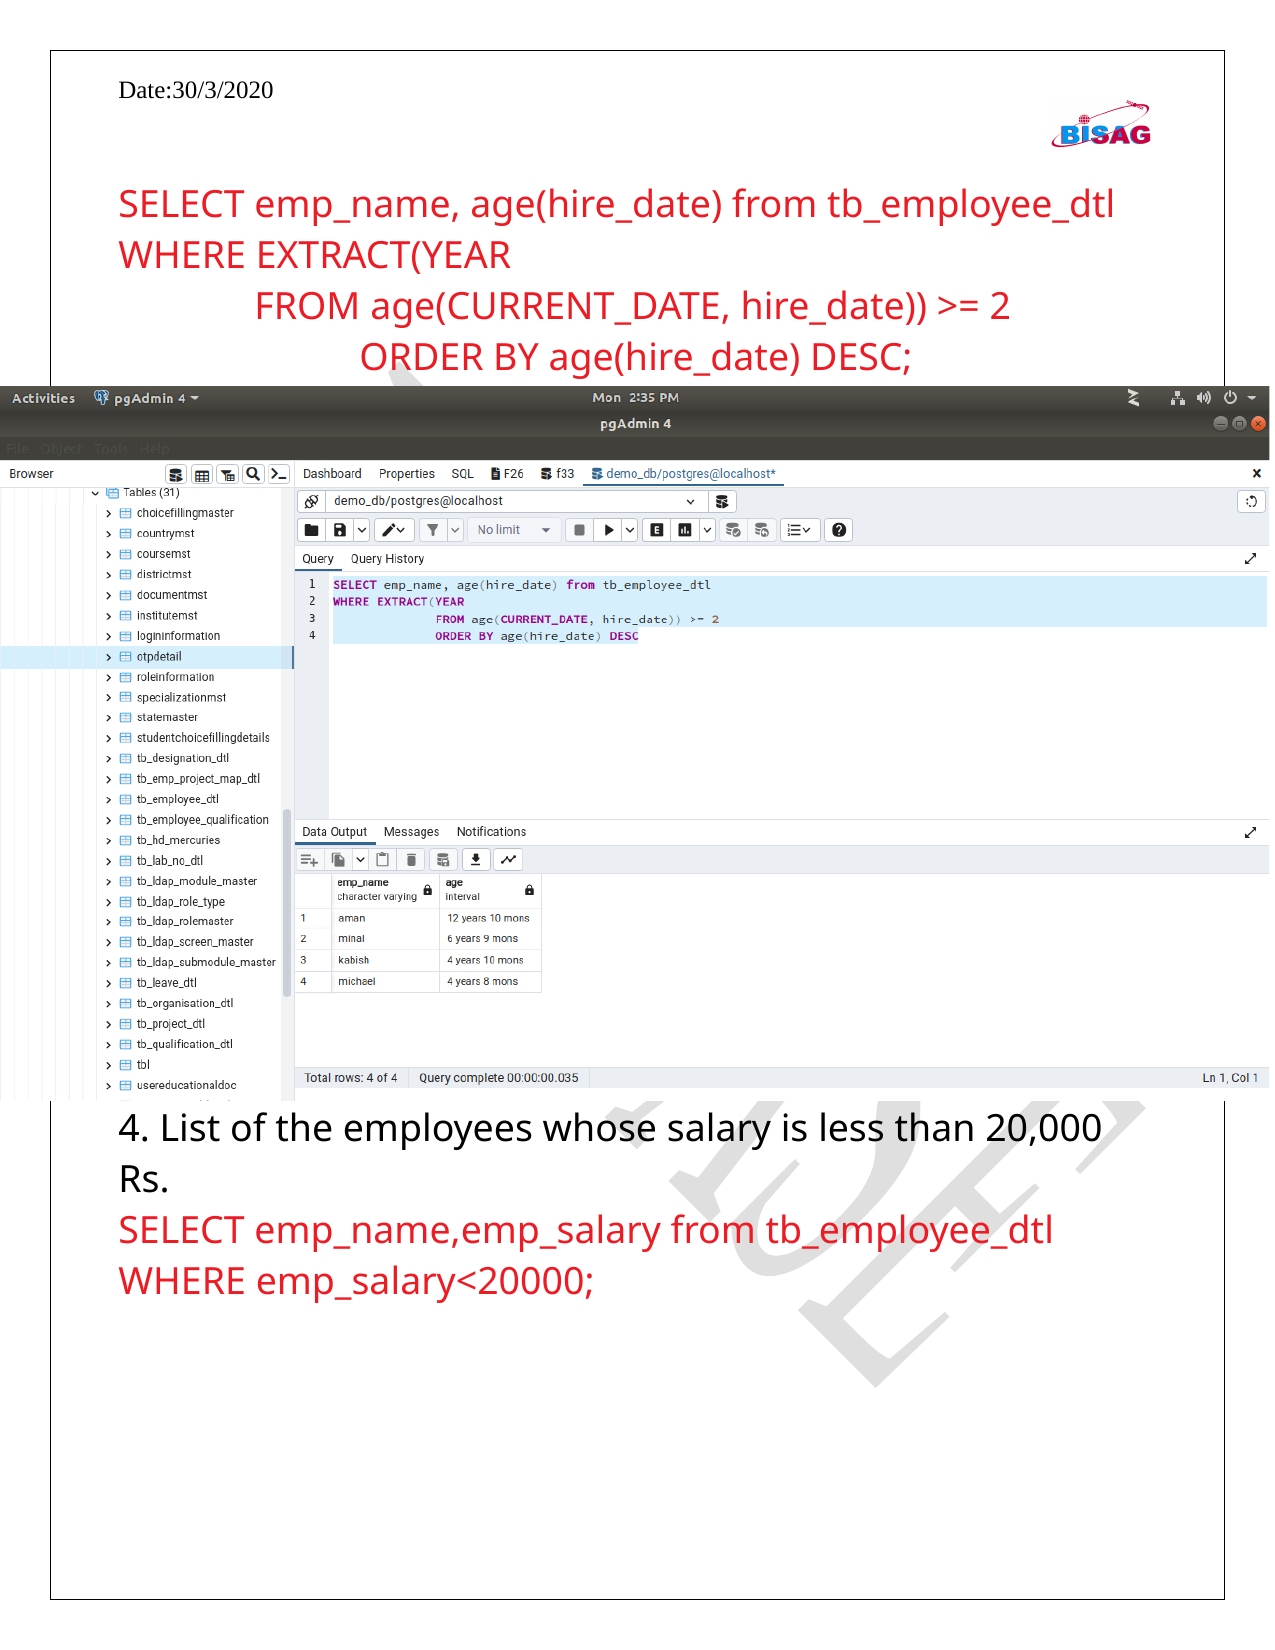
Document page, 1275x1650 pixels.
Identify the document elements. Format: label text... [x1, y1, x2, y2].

text SELECT emp_name,emp_salary from tb_employee_dtl [909, 1207, 973, 1254]
text 4. List of the employees whose salary is less than 20,000 Rs. [714, 1101, 877, 1203]
text FROM age(CURRENT_DATE, hire_date)) >= 2 [118, 279, 1157, 330]
text WHERE EXTRACT(YEAR [118, 228, 1157, 279]
text SELECT emp_name,emp_salary from tb_employee_dtl [758, 1203, 851, 1254]
text ORDER BY age(hire_date) DESC; [118, 330, 1157, 381]
text 4. List of the employees whose salary is less than 20,000 Rs. [975, 1101, 1157, 1203]
picture [0, 386, 1270, 1101]
text 4. List of the employees whose salary is less than 20,000 Rs. [879, 1101, 1030, 1203]
text SELECT emp_name,emp_salary from tb_employee_dtl [823, 1203, 928, 1254]
picture [1048, 98, 1154, 149]
text 4. List of the employees whose salary is less than 20,000 Rs. [420, 381, 1157, 386]
text SELECT emp_name,emp_salary from tb_employee_dtl [975, 1203, 1157, 1254]
text 4. List of the employees whose salary is less than 20,000 Rs. [118, 1101, 757, 1203]
text 4. List of the employees whose salary is less than 20,000 Rs. [118, 381, 393, 386]
text SELECT emp_name,emp_salary from tb_employee_dtl [118, 1203, 750, 1254]
text WHERE emp_salary<20000; [118, 1254, 877, 1305]
text [858, 1254, 1157, 1305]
text SELECT emp_name, age(hire_date) from tb_employee_dtl [118, 177, 1157, 228]
